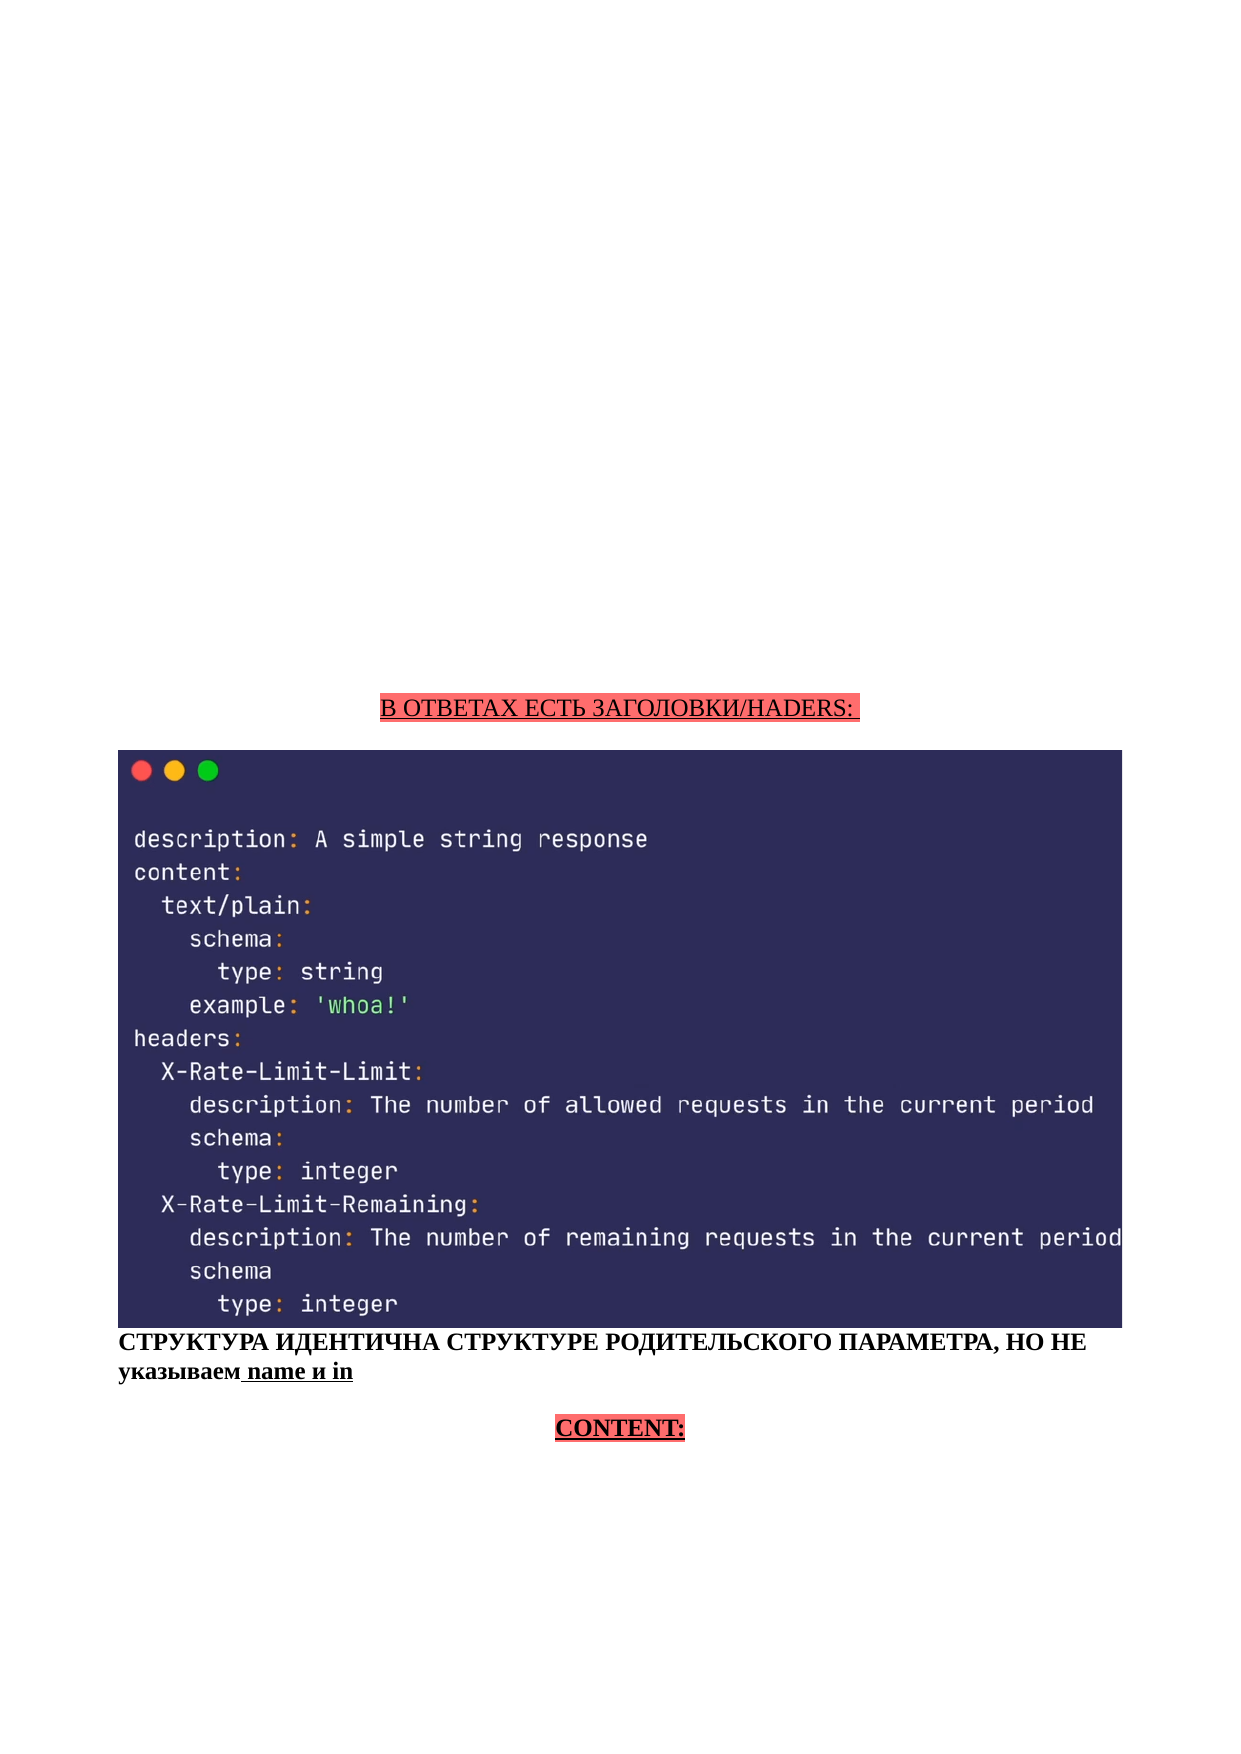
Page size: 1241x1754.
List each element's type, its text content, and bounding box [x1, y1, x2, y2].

text В ОТВЕТАХ ЕСТЬ ЗАГОЛОВКИ/HADERS: [118, 693, 1122, 722]
text СТРУКТУРА ИДЕНТИЧНА СТРУКТУРЕ РОДИТЕЛЬСКОГО ПАРАМЕТРА, НО НЕ указываем name и in [118, 1328, 1122, 1385]
picture [118, 750, 1123, 1328]
text CONTENT: [118, 1413, 1122, 1442]
